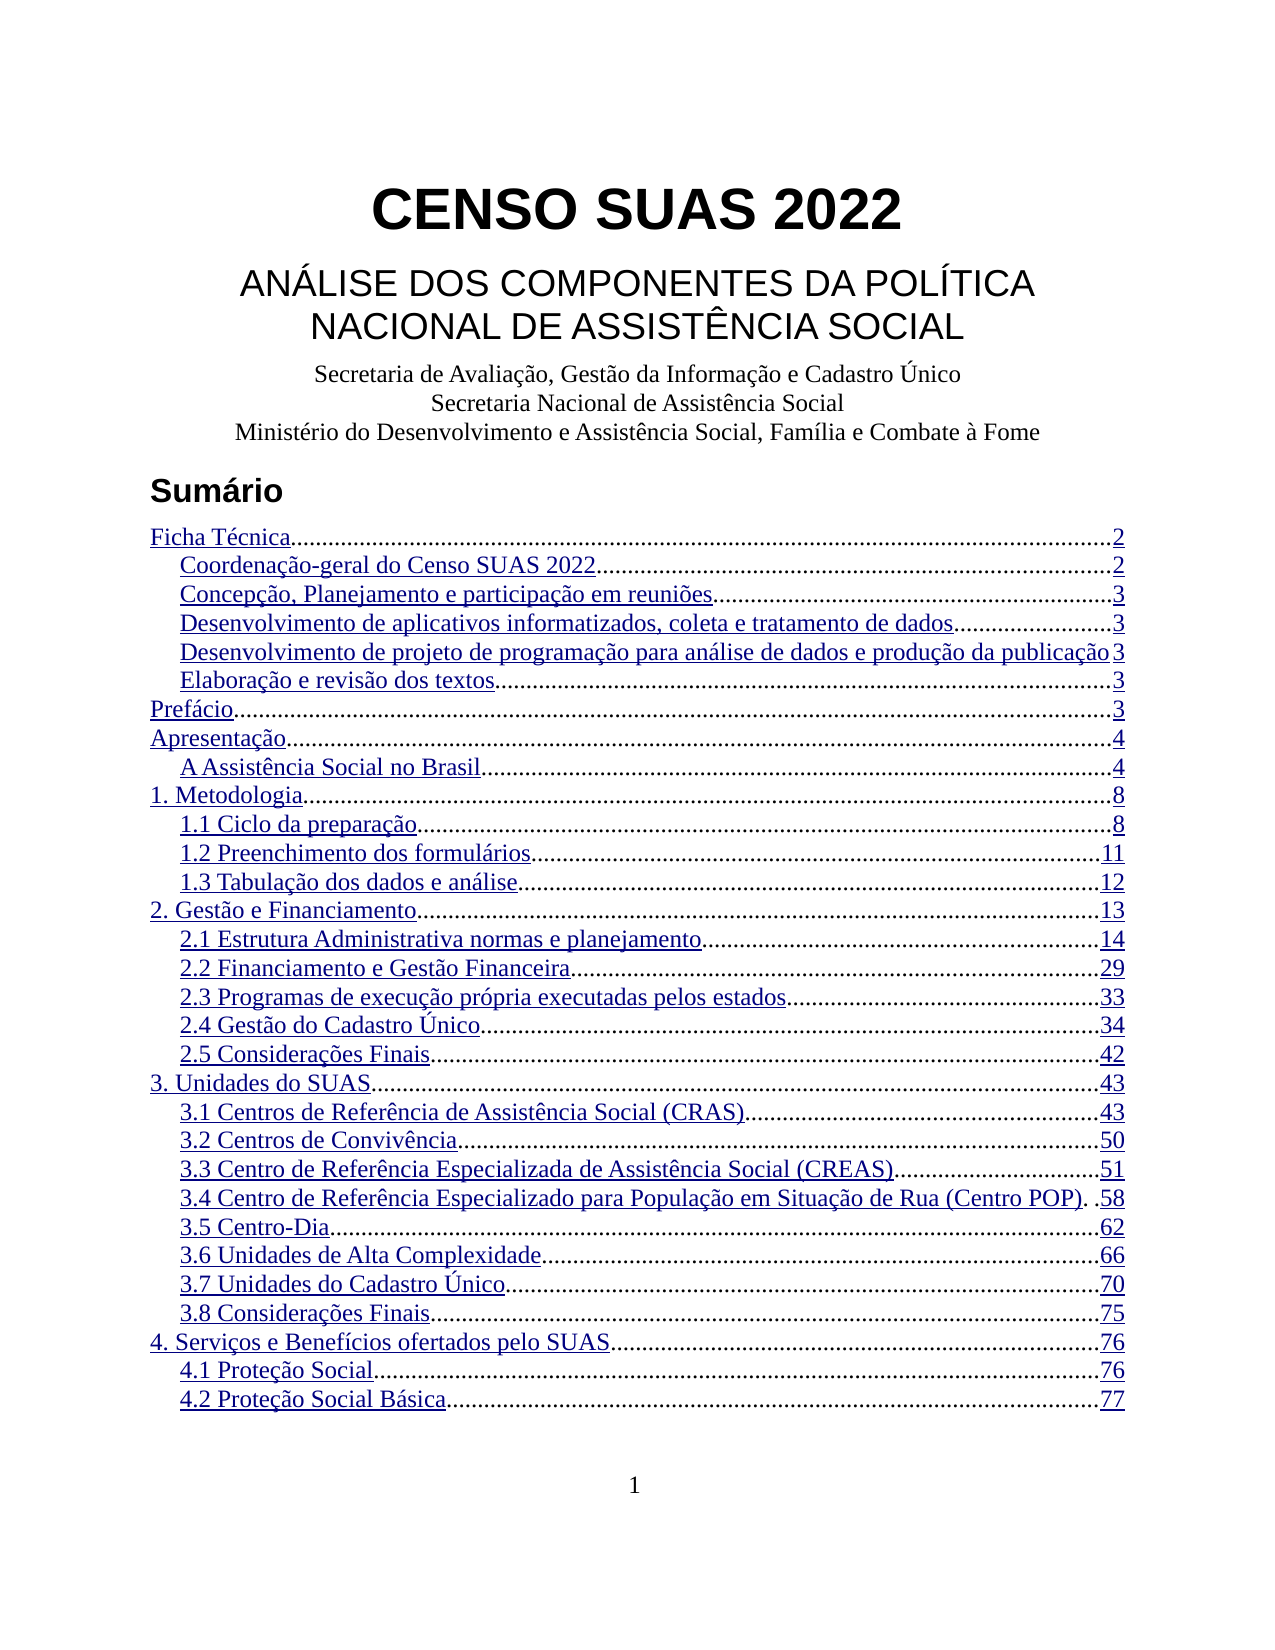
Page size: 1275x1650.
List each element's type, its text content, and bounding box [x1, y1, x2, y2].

text 2. Gestão e Financiamento 13 [150, 896, 1125, 924]
text 2.4 Gestão do Cadastro Único 34 [179, 1011, 1125, 1039]
text 3.4 Centro de Referência Especializado para População em Situação de Rua (Centro POP) 58 [179, 1183, 1125, 1212]
text Prefácio 3 [150, 694, 1125, 723]
text 2.2 Financiamento e Gestão Financeira 29 [179, 953, 1125, 982]
text 1.1 Ciclo da preparação 8 [179, 809, 1125, 838]
text 3.1 Centros de Referência de Assistência Social (CRAS) 43 [179, 1097, 1125, 1126]
text 1.2 Preenchimento dos formulários 11 [179, 838, 1125, 867]
text 2.5 Considerações Finais 42 [179, 1039, 1125, 1068]
text Ficha Técnica 2 [150, 522, 1125, 551]
text 3.8 Considerações Finais 75 [179, 1298, 1125, 1327]
text Desenvolvimento de aplicativos informatizados, coleta e tratamento de dados 3 [179, 608, 1125, 637]
text Apresentação 4 [150, 723, 1125, 752]
subtitle ANÁLISE DOS COMPONENTES DA POLÍTICA NACIONAL DE ASSISTÊNCIA SOCIAL [150, 261, 1125, 347]
text Concepção, Planejamento e participação em reuniões 3 [179, 579, 1125, 608]
text Ministério do Desenvolvimento e Assistência Social, Família e Combate à Fome [150, 417, 1125, 446]
text 3.7 Unidades do Cadastro Único 70 [179, 1269, 1125, 1298]
text 1.3 Tabulação dos dados e análise 12 [179, 867, 1125, 896]
text 4. Serviços e Benefícios ofertados pelo SUAS 76 [150, 1327, 1125, 1356]
text 2.1 Estrutura Administrativa normas e planejamento 14 [179, 924, 1125, 953]
text Coordenação-geral do Censo SUAS 2022 2 [179, 551, 1125, 579]
text 3.6 Unidades de Alta Complexidade 66 [179, 1241, 1125, 1269]
title CENSO SUAS 2022 [150, 175, 1125, 242]
text 1. Metodologia 8 [150, 781, 1125, 809]
subtitle Sumário [150, 471, 1125, 509]
text Elaboração e revisão dos textos 3 [179, 666, 1125, 694]
text 3.5 Centro-Dia 62 [179, 1212, 1125, 1241]
text 4.1 Proteção Social 76 [179, 1356, 1125, 1384]
text A Assistência Social no Brasil 4 [179, 752, 1125, 781]
text Secretaria de Avaliação, Gestão da Informação e Cadastro Único [150, 359, 1125, 388]
text 4.2 Proteção Social Básica 77 [179, 1384, 1125, 1413]
text 3. Unidades do SUAS 43 [150, 1068, 1125, 1097]
text 3.3 Centro de Referência Especializada de Assistência Social (CREAS) 51 [179, 1154, 1125, 1183]
text 3.2 Centros de Convivência 50 [179, 1126, 1125, 1154]
text Desenvolvimento de projeto de programação para análise de dados e produção da publicação 3 [179, 637, 1125, 666]
text 2.3 Programas de execução própria executadas pelos estados 33 [179, 982, 1125, 1011]
text Secretaria Nacional de Assistência Social [150, 388, 1125, 417]
